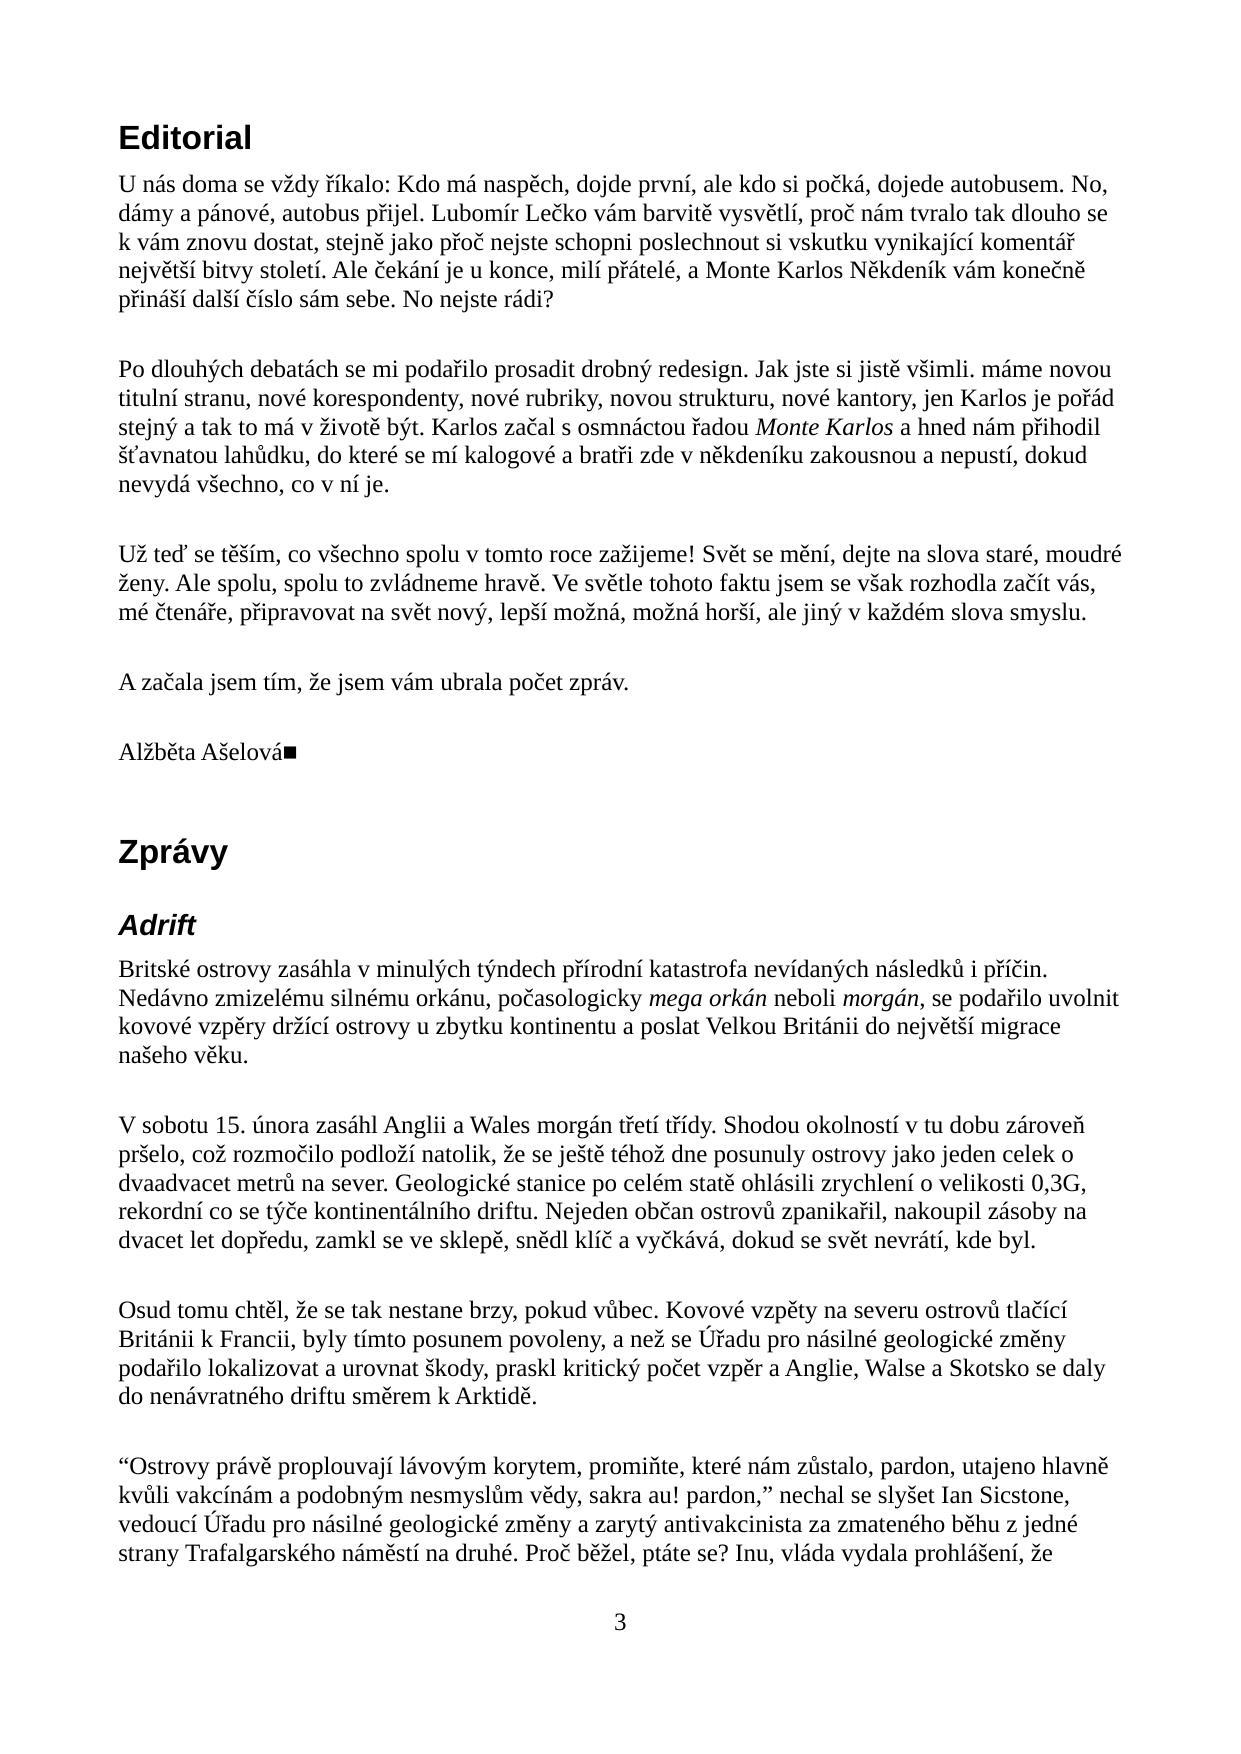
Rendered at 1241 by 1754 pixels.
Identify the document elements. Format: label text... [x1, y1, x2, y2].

text Osud tomu chtěl, že se tak nestane brzy, pokud vůbec. Kovové vzpěty na severu ostrovů tlačící Británii k Francii, byly tímto posunem povoleny, a než se Úřadu pro násilné geologické změny podařilo lokalizovat a urovnat škody, praskl kritický počet vzpěr a Anglie, Walse a Skotsko se daly do nenávratného driftu směrem k Arktidě. [118, 1295, 1122, 1439]
text Alžběta Ašelová■ [118, 737, 1122, 794]
text U nás doma se vždy říkalo: Kdo má naspěch, dojde první, ale kdo si počká, dojede autobusem. No, dámy a pánové, autobus přijel. Lubomír Lečko vám barvitě vysvětlí, proč nám tvralo tak dlouho se k vám znovu dostat, stejně jako přoč nejste schopni poslechnout si vskutku vynikající komentář největší bitvy století. Ale čekání je u konce, milí přátelé, a Monte Karlos Někdeník vám konečně přináší další číslo sám sebe. No nejste rádi? [118, 169, 1122, 342]
text Už teď se těším, co všechno spolu v tomto roce zažijeme! Svět se mění, dejte na slova staré, moudré ženy. Ale spolu, spolu to zvládneme hravě. Ve světle tohoto faktu jsem se však rozhodla začít vás, mé čtenáře, připravovat na svět nový, lepší možná, možná horší, ale jiný v každém slova smyslu. [118, 539, 1122, 654]
subtitle Adrift [118, 908, 1122, 941]
subtitle Editorial [118, 118, 1122, 157]
text “Ostrovy právě proplouvají lávovým korytem, promiňte, které nám zůstalo, pardon, utajeno hlavně kvůli vakcínám a podobným nesmyslům vědy, sakra au! pardon,” nechal se slyšet Ian Sicstone, vedoucí Úřadu pro násilné geologické změny a zarytý antivakcinista za zmateného běhu z jedné strany Trafalgarského náměstí na druhé. Proč běžel, ptáte se? Inu, vláda vydala prohlášení, že [118, 1451, 1122, 1566]
subtitle Zprávy [118, 832, 1122, 870]
text V sobotu 15. února zasáhl Anglii a Wales morgán třetí třídy. Shodou okolností v tu dobu zároveň pršelo, což rozmočilo podloží natolik, že se ještě téhož dne posunuly ostrovy jako jeden celek o dvaadvacet metrů na sever. Geologické stanice po celém statě ohlásili zrychlení o velikosti 0,3G, rekordní co se týče kontinentálního driftu. Nejeden občan ostrovů zpanikařil, nakoupil zásoby na dvacet let dopředu, zamkl se ve sklepě, snědl klíč a vyčkává, dokud se svět nevrátí, kde byl. [118, 1110, 1122, 1283]
text Britské ostrovy zasáhla v minulých týndech přírodní katastrofa nevídaných následků i příčin. Nedávno zmizelému silnému orkánu, počasologicky mega orkán neboli morgán, se podařilo uvolnit kovové vzpěry držící ostrovy u zbytku kontinentu a poslat Velkou Británii do největší migrace našeho věku. [118, 954, 1122, 1098]
text A začala jsem tím, že jsem vám ubrala počet zpráv. [118, 667, 1122, 724]
text Po dlouhých debatách se mi podařilo prosadit drobný redesign. Jak jste si jistě všimli. máme novou titulní stranu, nové korespondenty, nové rubriky, novou strukturu, nové kantory, jen Karlos je pořád stejný a tak to má v životě být. Karlos začal s osmnáctou řadou Monte Karlos a hned nám přihodil šťavnatou lahůdku, do které se mí kalogové a bratři zde v někdeníku zakousnou a nepustí, dokud nevydá všechno, co v ní je. [118, 354, 1122, 527]
